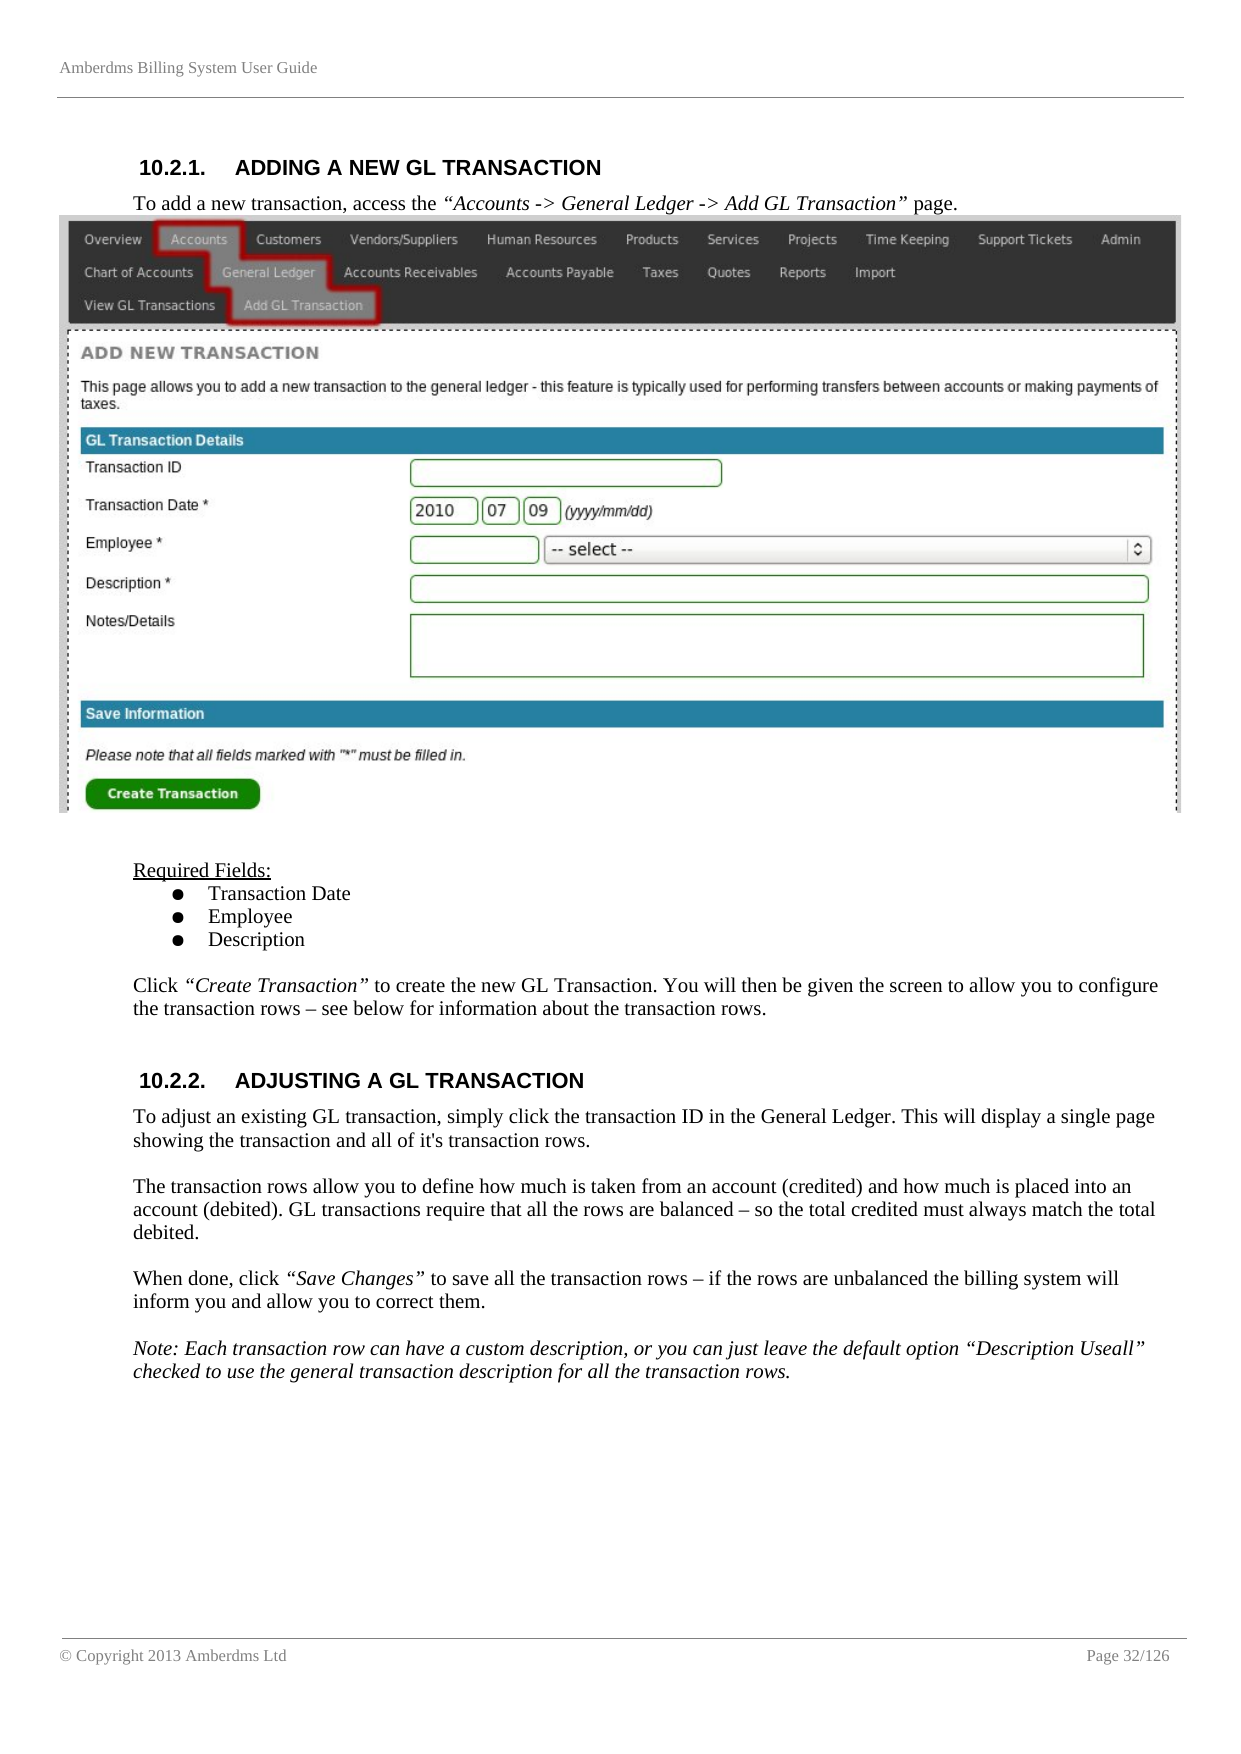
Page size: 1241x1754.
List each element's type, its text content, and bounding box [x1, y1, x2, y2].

list Transaction Date [170, 882, 1181, 905]
picture [59, 215, 1182, 813]
text Required Fields: [133, 858, 1181, 882]
text Note: Each transaction row can have a custom description, or you can just leave the default option “Description Useall” checked to use the general transaction description for all the transaction rows. [133, 1337, 1181, 1383]
text To adjust an existing GL transaction, simply click the transaction ID in the General Ledger. This will display a single page showing the transaction and all of it's transaction rows. [133, 1105, 1181, 1152]
text The transaction rows allow you to define how much is taken from an account (credited) and how much is placed into an account (debited). GL transactions require that all the rows are balanced – so the total credited must always match the total debited. [133, 1175, 1181, 1244]
list Employee [170, 905, 1181, 928]
subtitle Adding a new GL Transaction [133, 155, 1181, 179]
list Description [170, 928, 1181, 951]
text To add a new transaction, access the “Accounts -> General Ledger -> Add GL Transaction” page. [133, 192, 1181, 215]
text Click “Create Transaction” to create the new GL Transaction. You will then be given the screen to allow you to configure the transaction rows – see below for information about the transaction rows. [133, 974, 1181, 1020]
subtitle Adjusting a GL Transaction [133, 1068, 1181, 1093]
text When done, click “Save Changes” to save all the transaction rows – if the rows are unbalanced the billing system will inform you and allow you to correct them. [133, 1267, 1181, 1313]
